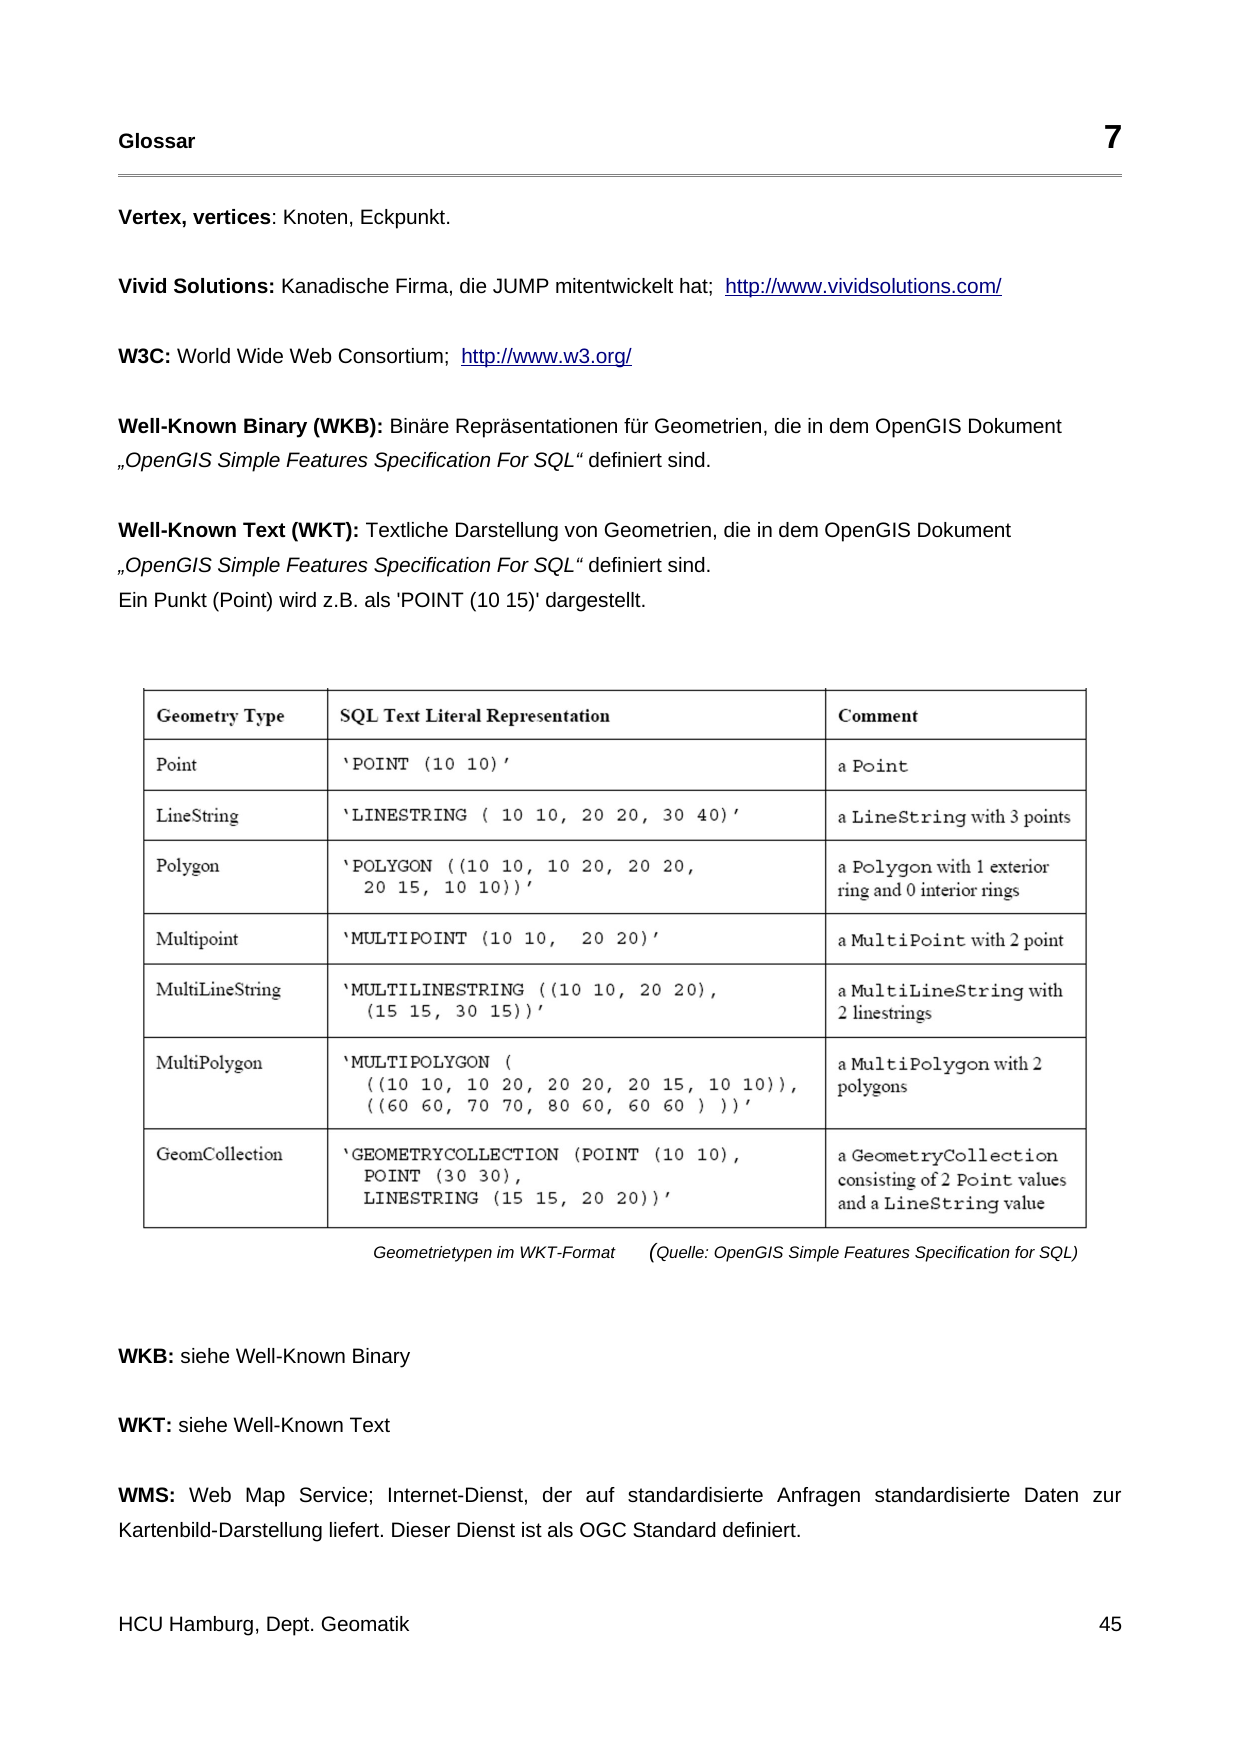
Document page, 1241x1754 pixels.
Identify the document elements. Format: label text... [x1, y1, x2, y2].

text Geometrietypen im WKT-Format (Quelle: OpenGIS Simple Features Specification for SQL) [118, 693, 1122, 1298]
text W3C: World Wide Web Consortium; http://www.w3.org/ [118, 345, 1122, 368]
text Vertex, vertices: Knoten, Eckpunkt. [118, 206, 1122, 229]
text WMS: Web Map Service; Internet-Dienst, der auf standardisierte Anfragen standardisierte Daten zur Kartenbild-Darstellung liefert. Dieser Dienst ist als OGC Standard definiert. [118, 1483, 1122, 1542]
text WKT: siehe Well-Known Text [118, 1414, 1122, 1437]
text Well-Known Binary (WKB): Binäre Repräsentationen für Geometrien, die in dem OpenGIS Dokument „OpenGIS Simple Features Specification For SQL“ definiert sind. [118, 414, 1122, 472]
text Ein Punkt (Point) wird z.B. als 'POINT (10 15)' dargestellt. [118, 588, 1122, 612]
picture [142, 688, 1088, 1229]
text Well-Known Text (WKT): Textliche Darstellung von Geometrien, die in dem OpenGIS Dokument „OpenGIS Simple Features Specification For SQL“ definiert sind. [118, 519, 1122, 577]
text WKB: siehe Well-Known Binary [118, 1344, 1122, 1368]
text Vivid Solutions: Kanadische Firma, die JUMP mitentwickelt hat; http://www.vividsolutions.com/ [118, 275, 1122, 298]
